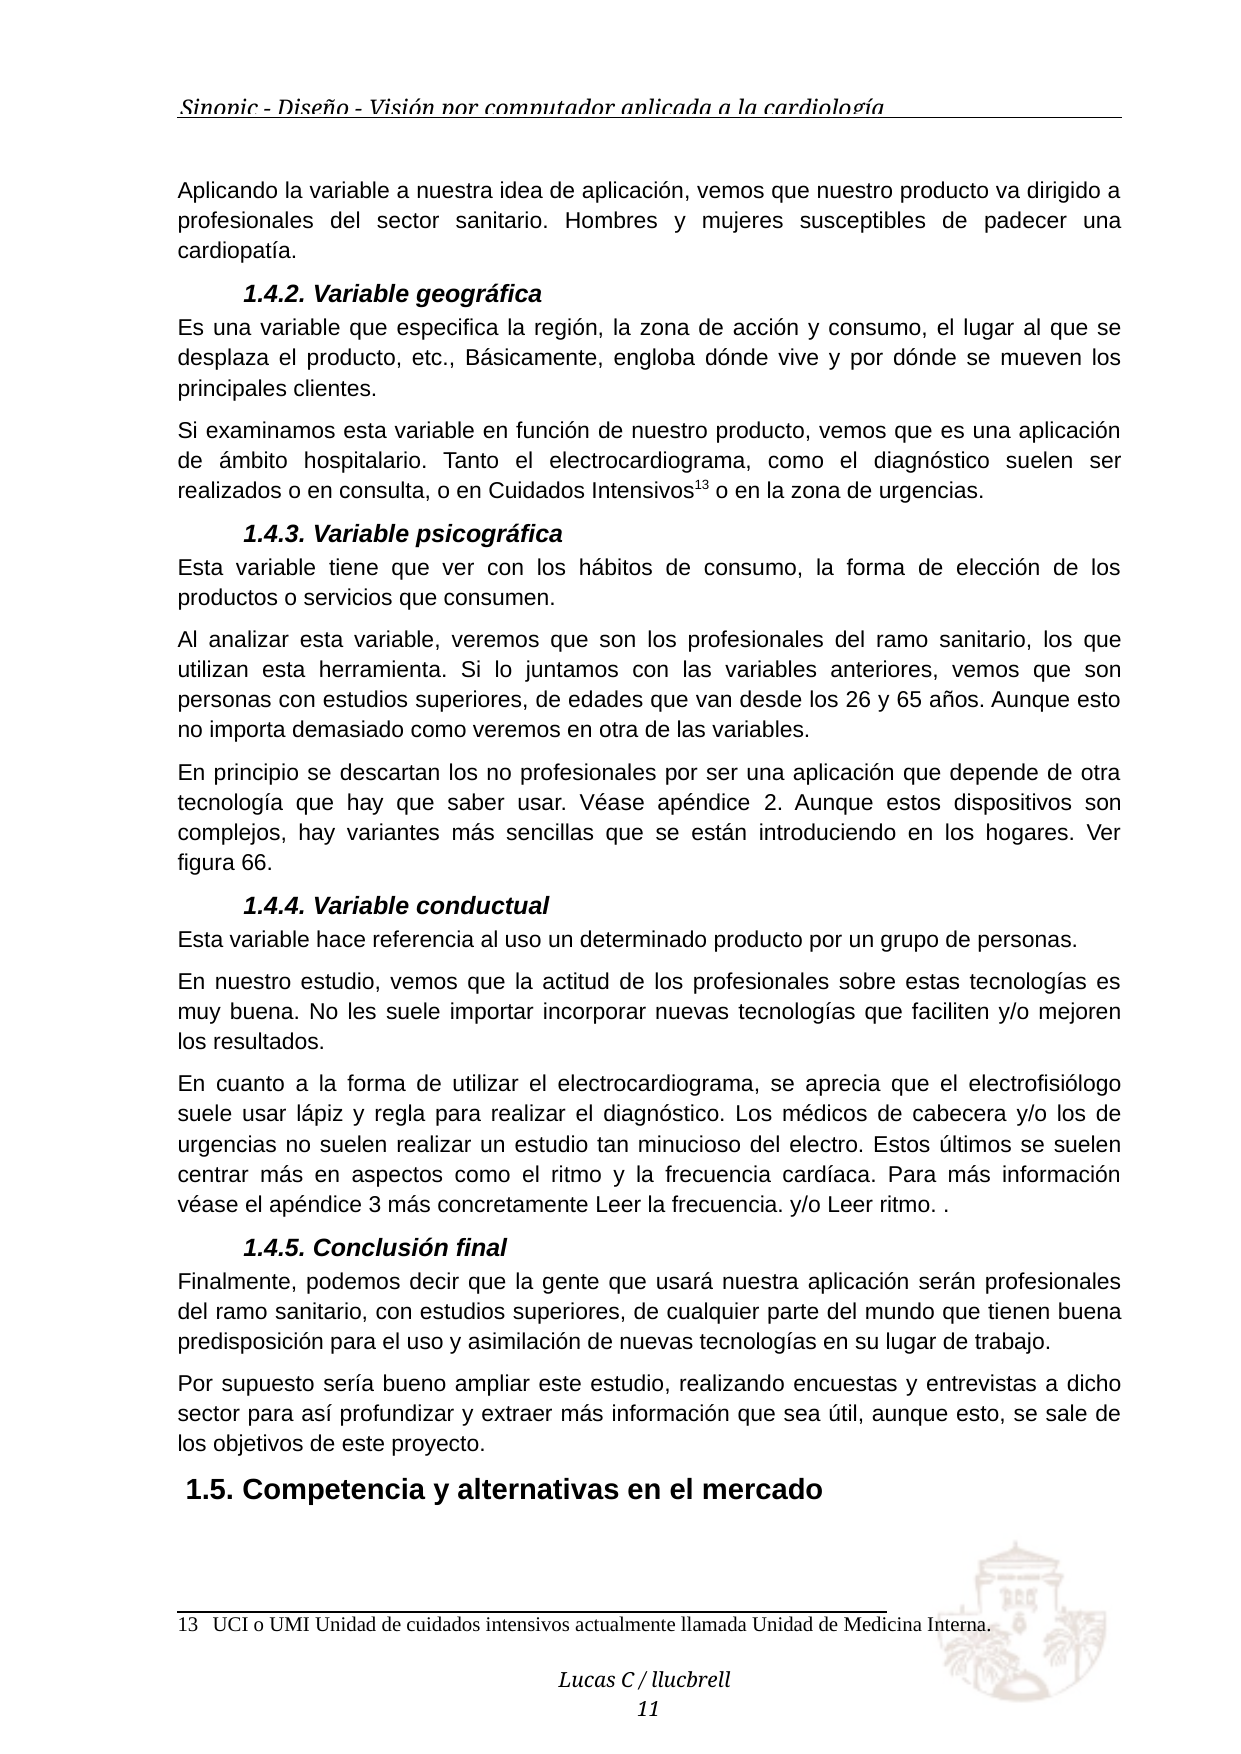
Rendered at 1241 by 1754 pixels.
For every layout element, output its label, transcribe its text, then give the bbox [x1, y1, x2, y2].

list Competencia y alternativas en el mercado [177, 1472, 1122, 1506]
list En nuestro estudio, vemos que la actitud de los profesionales sobre estas tecnologías es muy buena. No les suele importar incorporar nuevas tecnologías que faciliten y/o mejoren los resultados. [177, 968, 1122, 1054]
list Esta variable hace referencia al uso un determinado producto por un grupo de personas. [177, 926, 1122, 952]
list Al analizar esta variable, veremos que son los profesionales del ramo sanitario, los que utilizan esta herramienta. Si lo juntamos con las variables anteriores, vemos que son personas con estudios superiores, de edades que van desde los 26 y 65 años. Aunque esto no importa demasiado como veremos en otra de las variables. [177, 626, 1122, 743]
list Es una variable que especifica la región, la zona de acción y consumo, el lugar al que se desplaza el producto, etc., Básicamente, engloba dónde vive y por dónde se mueven los principales clientes. [177, 314, 1122, 401]
list Por supuesto sería bueno ampliar este estudio, realizando encuestas y entrevistas a dicho sector para así profundizar y extraer más información que sea útil, aunque esto, se sale de los objetivos de este proyecto. [177, 1370, 1122, 1457]
list En cuanto a la forma de utilizar el electrocardiograma, se aprecia que el electrofisiólogo suele usar lápiz y regla para realizar el diagnóstico. Los médicos de cabecera y/o los de urgencias no suelen realizar un estudio tan minucioso del electro. Estos últimos se suelen centrar más en aspectos como el ritmo y la frecuencia cardíaca. Para más información véase el apéndice 3 más concretamente Leer la frecuencia. y/o Leer ritmo. . [177, 1070, 1122, 1217]
list Conclusión final [177, 1233, 1122, 1262]
list Variable geográfica [177, 279, 1122, 308]
list Finalmente, podemos decir que la gente que usará nuestra aplicación serán profesionales del ramo sanitario, con estudios superiores, de cualquier parte del mundo que tienen buena predisposición para el uso y asimilación de nuevas tecnologías en su lugar de trabajo. [177, 1268, 1122, 1354]
list Variable conductual [177, 891, 1122, 920]
list Variable psicográfica [177, 519, 1122, 548]
list UCI o UMI Unidad de cuidados intensivos actualmente llamada Unidad de Medicina Interna. [177, 1612, 1122, 1636]
list Aplicando la variable a nuestra idea de aplicación, vemos que nuestro producto va dirigido a profesionales del sector sanitario. Hombres y mujeres susceptibles de padecer una cardiopatía. [177, 177, 1122, 264]
list Si examinamos esta variable en función de nuestro producto, vemos que es una aplicación de ámbito hospitalario. Tanto el electrocardiograma, como el diagnóstico suelen ser realizados o en consulta, o en Cuidados Intensivos o en la zona de urgencias. [177, 417, 1122, 503]
list En principio se descartan los no profesionales por ser una aplicación que depende de otra tecnología que hay que saber usar. Véase apéndice 2. Aunque estos dispositivos son complejos, hay variantes más sencillas que se están introduciendo en los hogares. Ver figura 66. [177, 758, 1122, 875]
list Esta variable tiene que ver con los hábitos de consumo, la forma de elección de los productos o servicios que consumen. [177, 554, 1122, 610]
